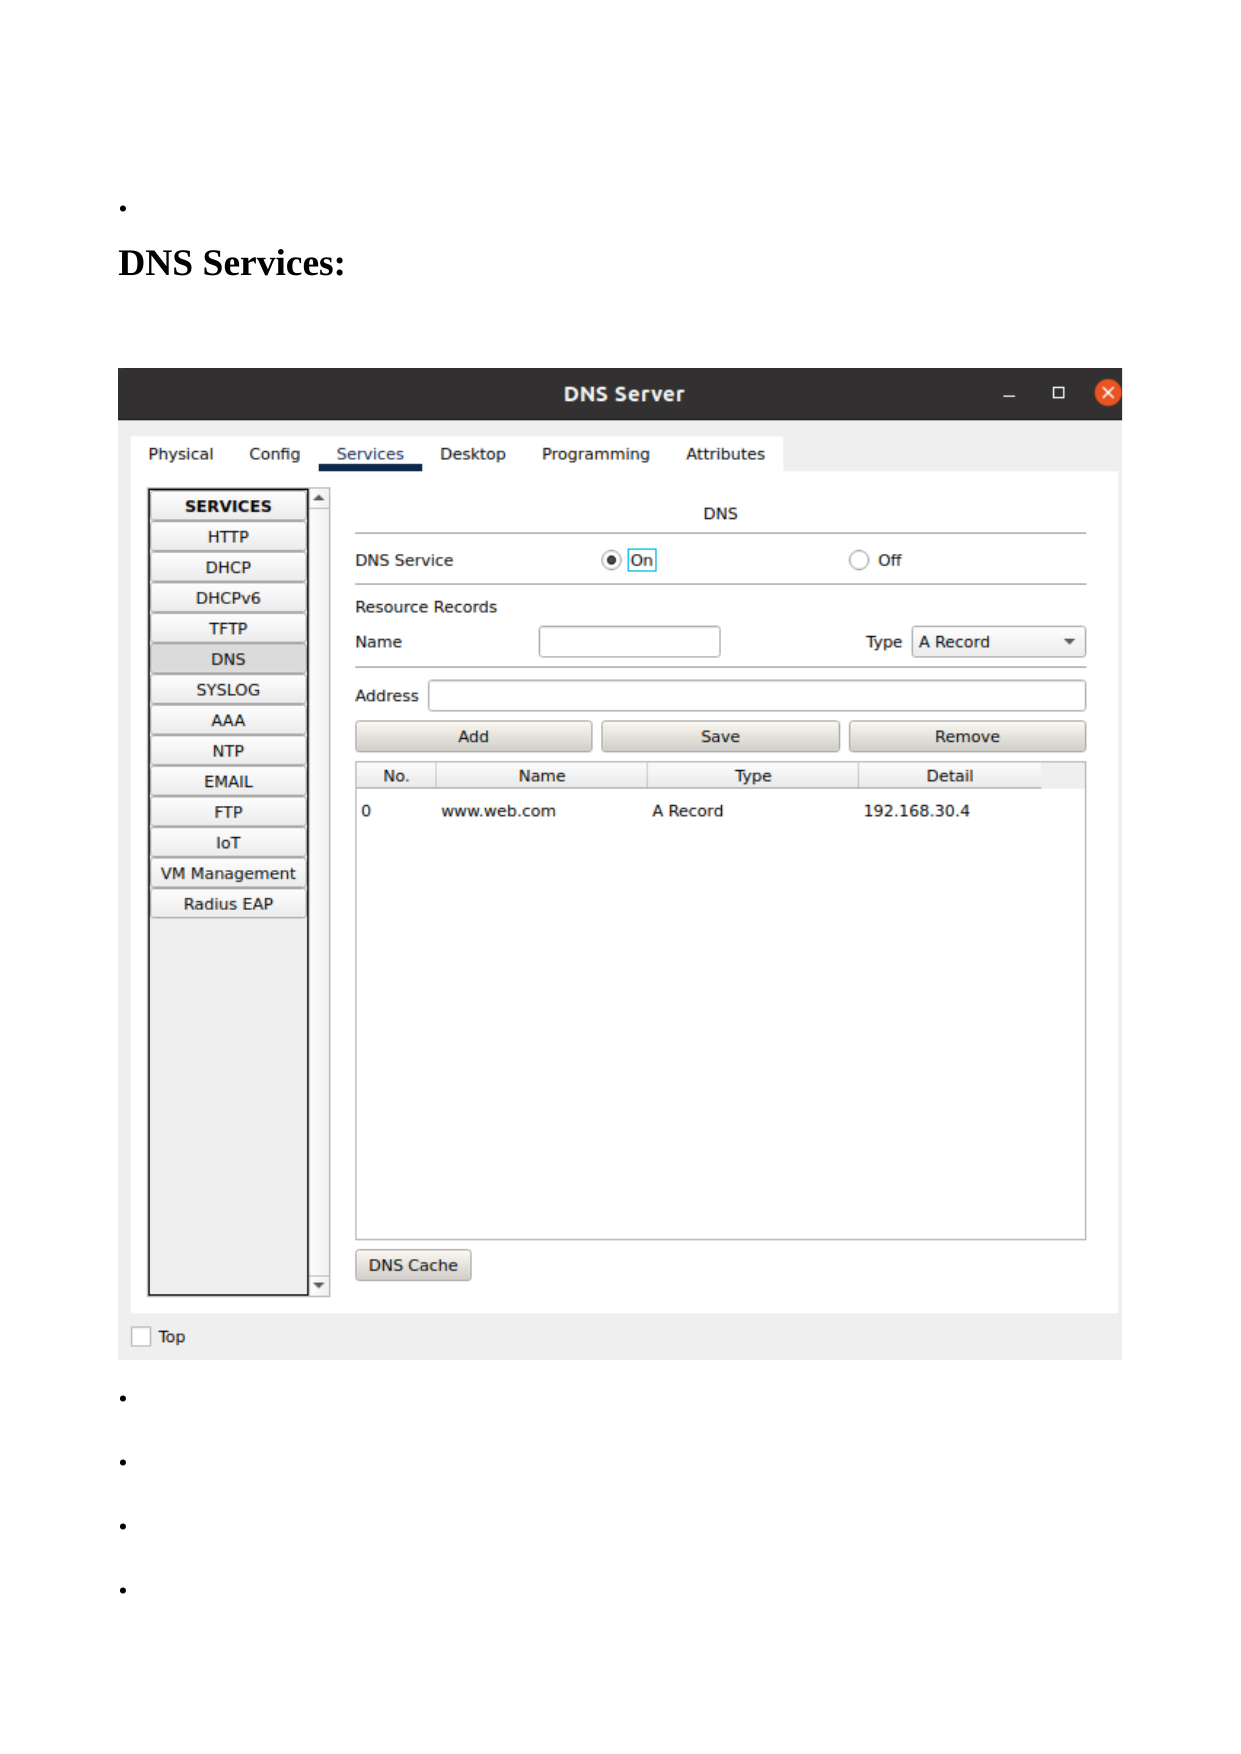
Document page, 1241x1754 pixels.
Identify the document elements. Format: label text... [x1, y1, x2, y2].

picture [118, 368, 1123, 1360]
text . [118, 1559, 1122, 1602]
text . [118, 1360, 1122, 1409]
text . [118, 1494, 1122, 1538]
text . [118, 176, 1122, 219]
text DNS Services: [118, 241, 1122, 284]
text . [118, 1430, 1122, 1473]
